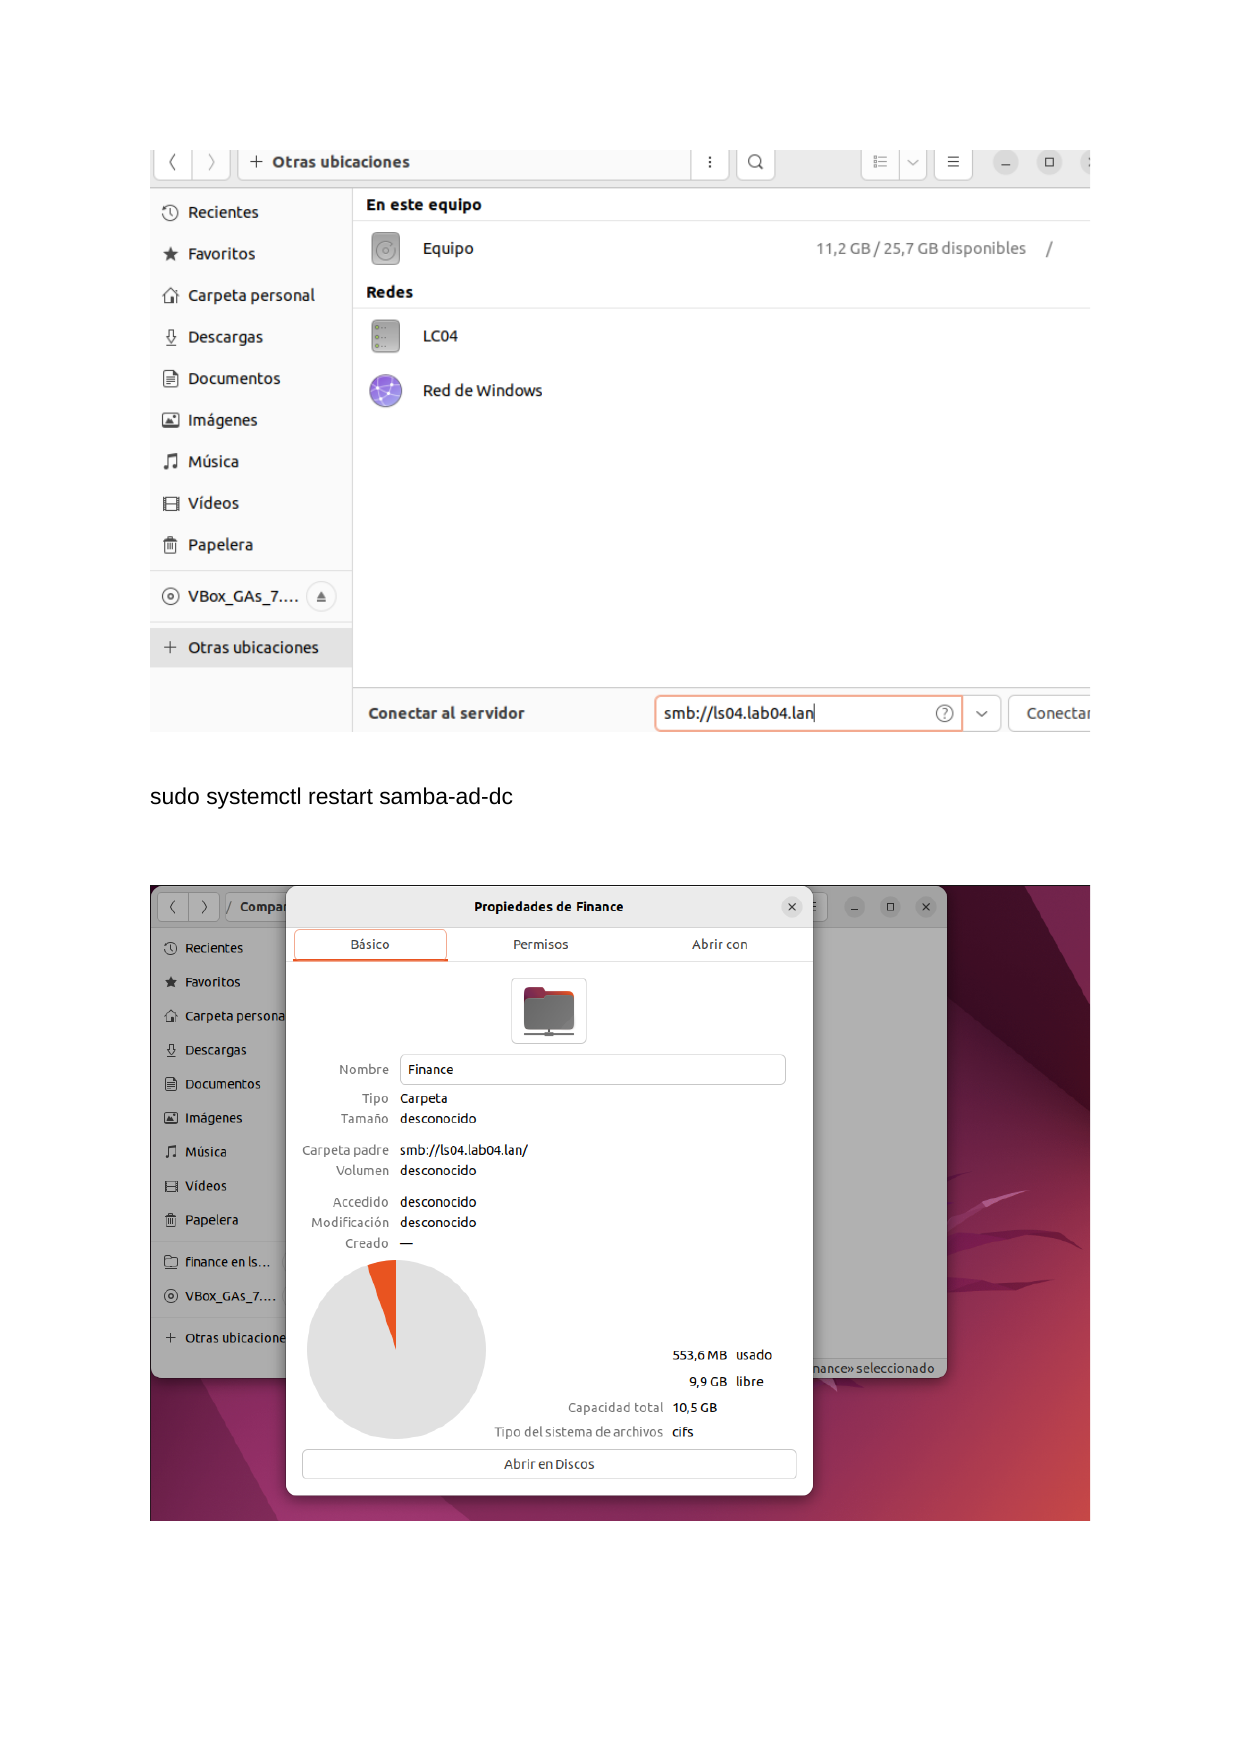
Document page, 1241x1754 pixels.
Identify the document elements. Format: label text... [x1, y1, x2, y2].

picture [150, 885, 1091, 1521]
text sudo systemctl restart samba-ad-dc [150, 756, 1090, 809]
picture [150, 150, 1091, 732]
